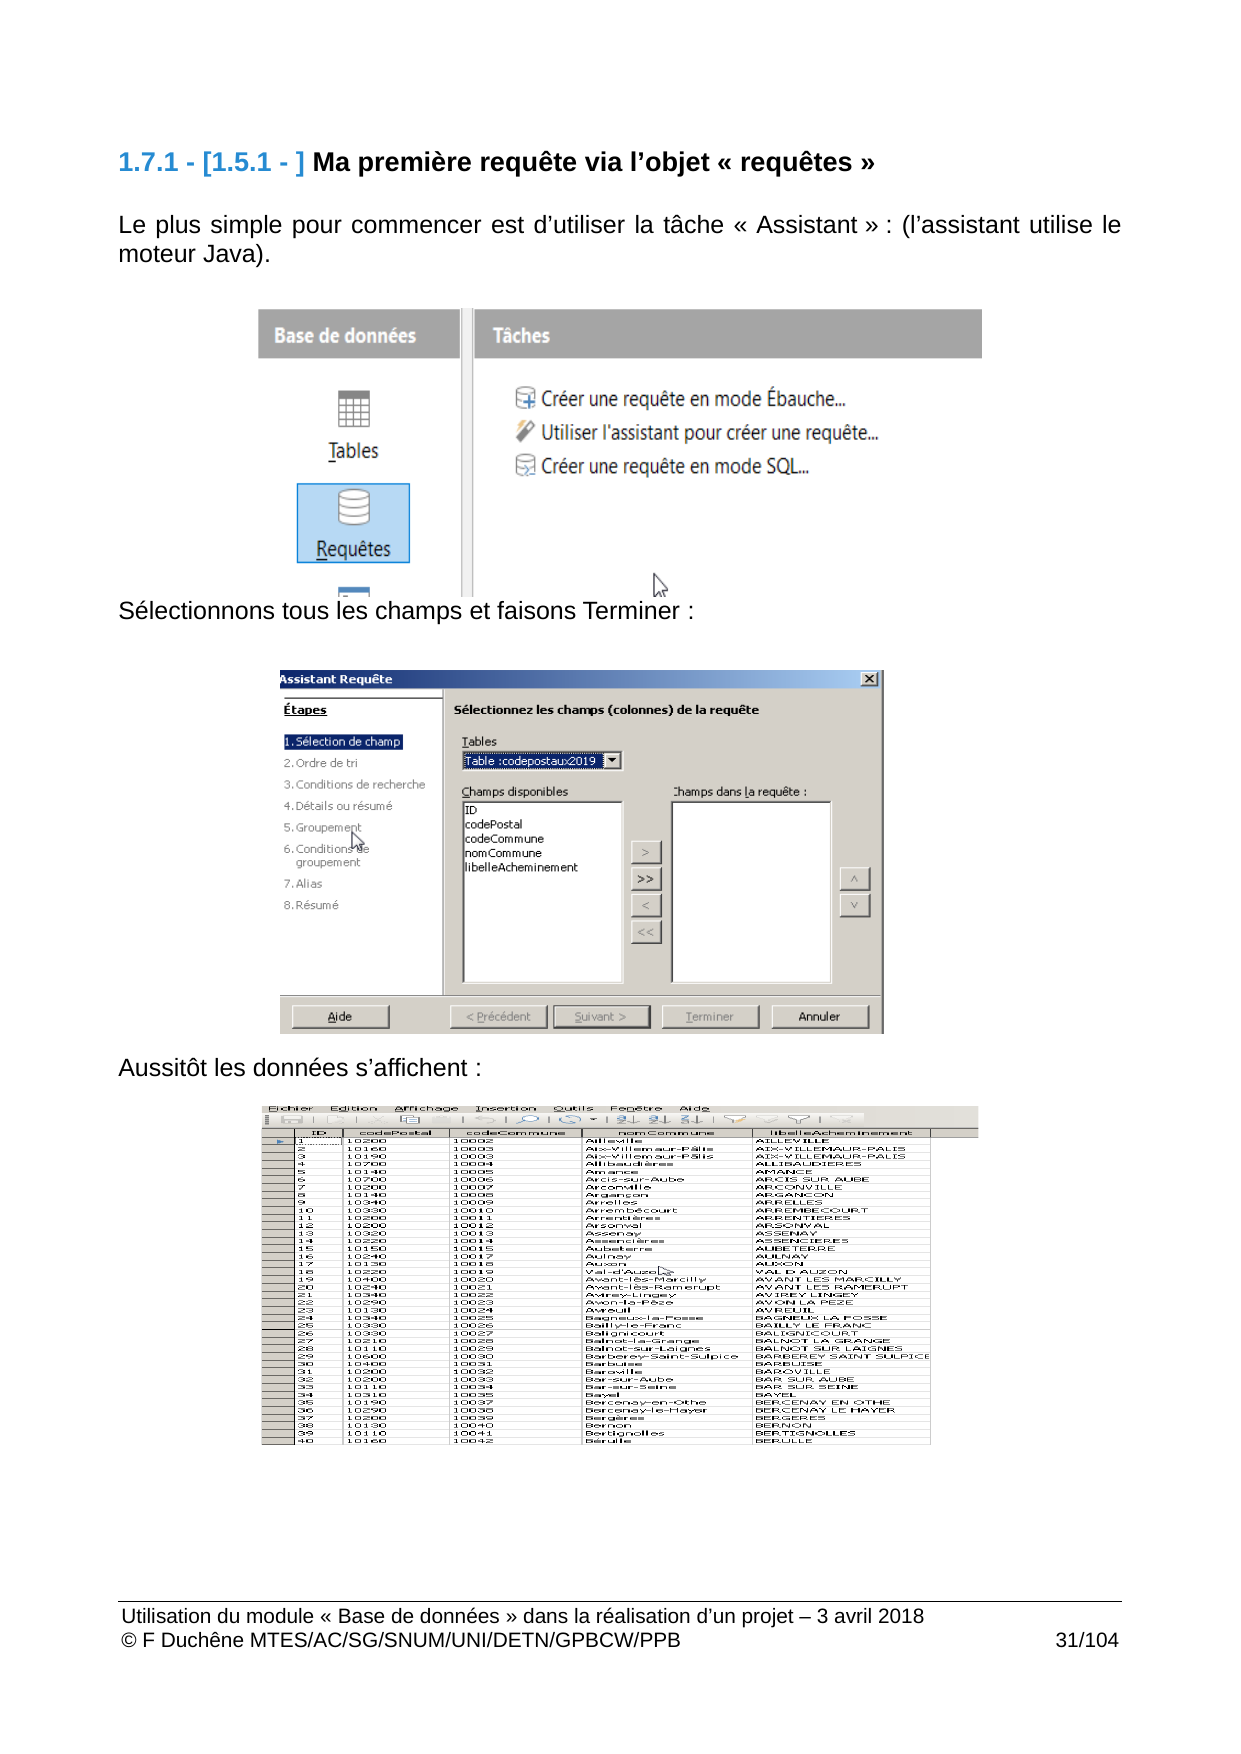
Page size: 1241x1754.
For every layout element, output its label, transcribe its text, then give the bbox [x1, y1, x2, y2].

text Le plus simple pour commencer est d’utiliser la tâche « Assistant » : (l’assistant utilise le moteur Java). [118, 210, 1122, 267]
subtitle Ma première requête via l’objet « requêtes » [118, 146, 1122, 177]
picture [258, 308, 982, 597]
text Sélectionnons tous les champs et faisons Terminer : [118, 567, 1122, 625]
text Aussitôt les données s’affichent : [118, 1052, 1122, 1081]
